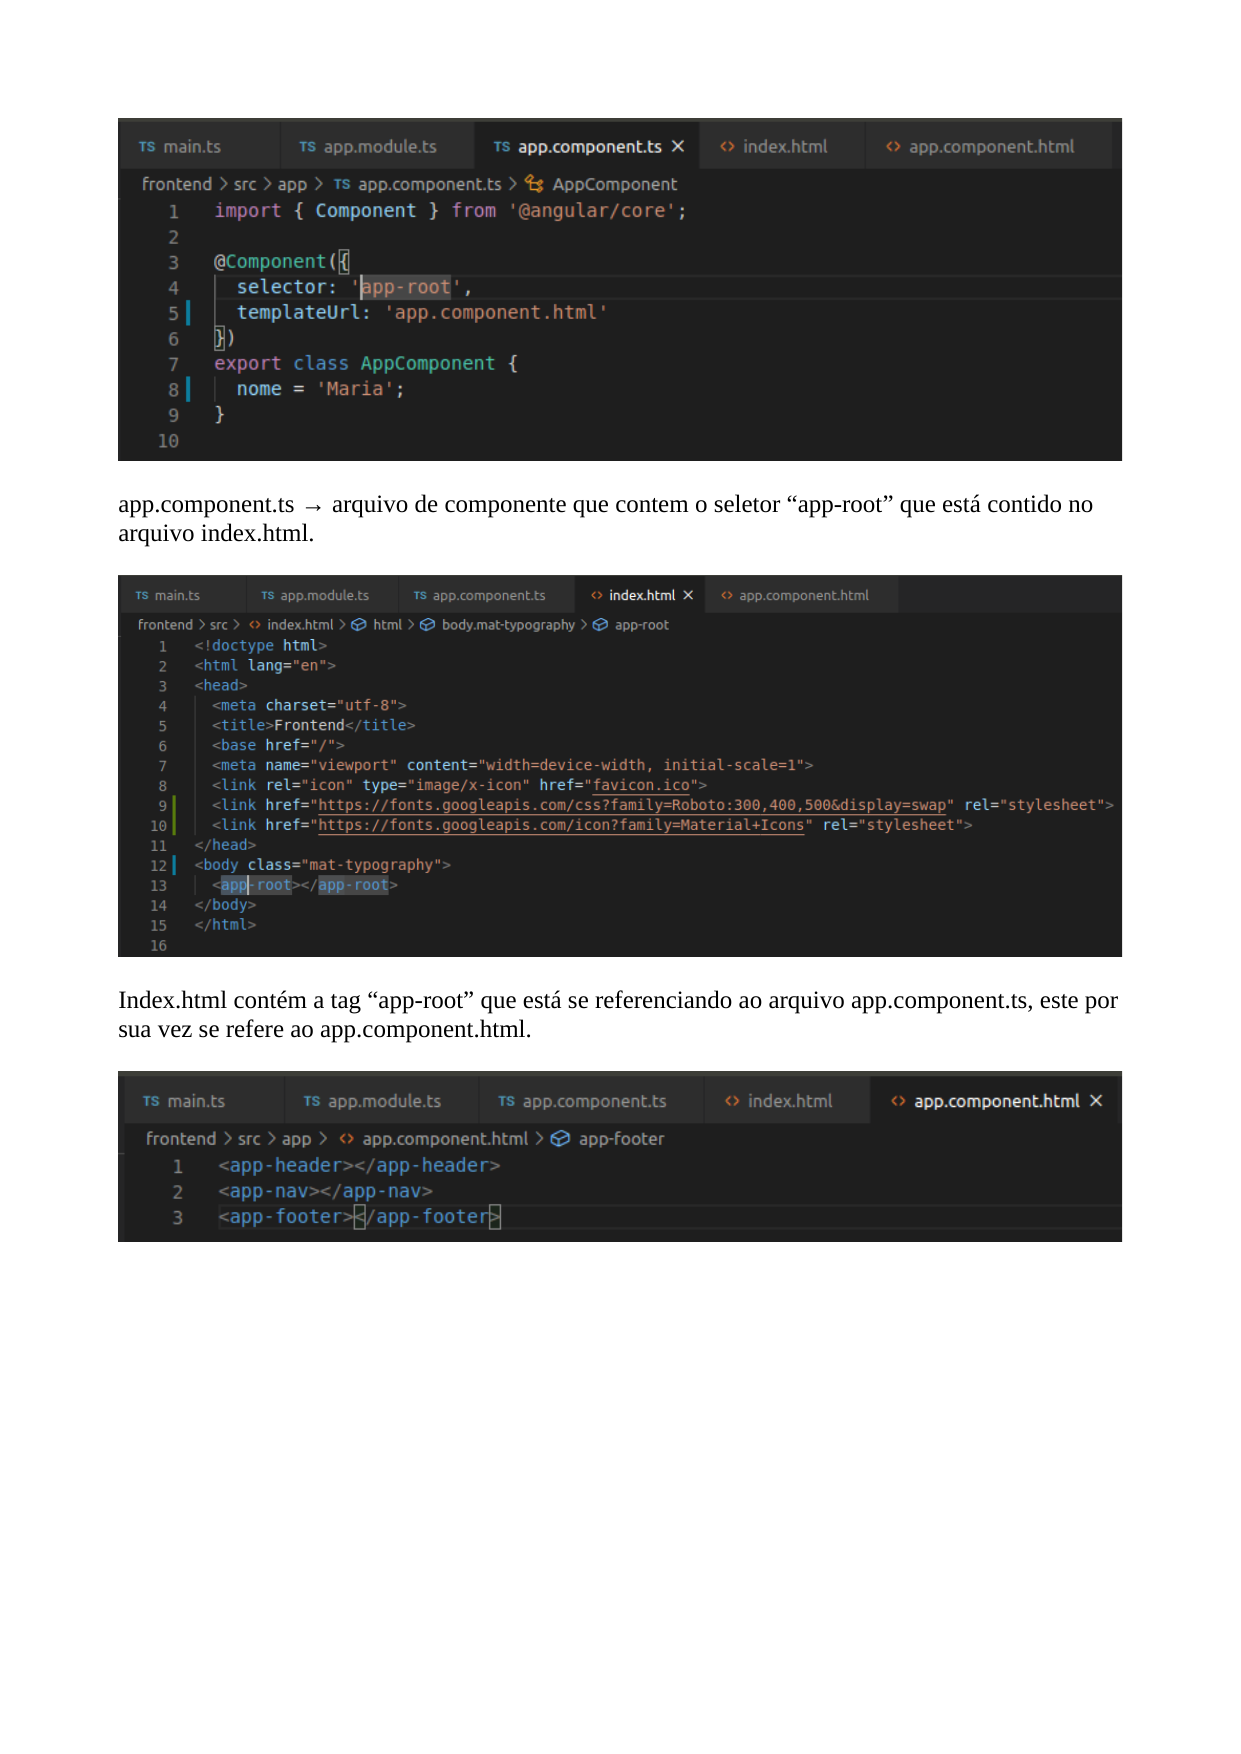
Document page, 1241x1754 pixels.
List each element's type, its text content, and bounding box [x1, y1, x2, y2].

picture [118, 1071, 1123, 1242]
text Index.html contém a tag “app-root” que está se referenciando ao arquivo app.component.ts, este por sua vez se refere ao app.component.html. [118, 986, 1122, 1043]
text app.component.ts → arquivo de componente que contem o seletor “app-root” que está contido no arquivo index.html. [118, 489, 1122, 547]
picture [118, 118, 1123, 461]
picture [118, 575, 1123, 957]
